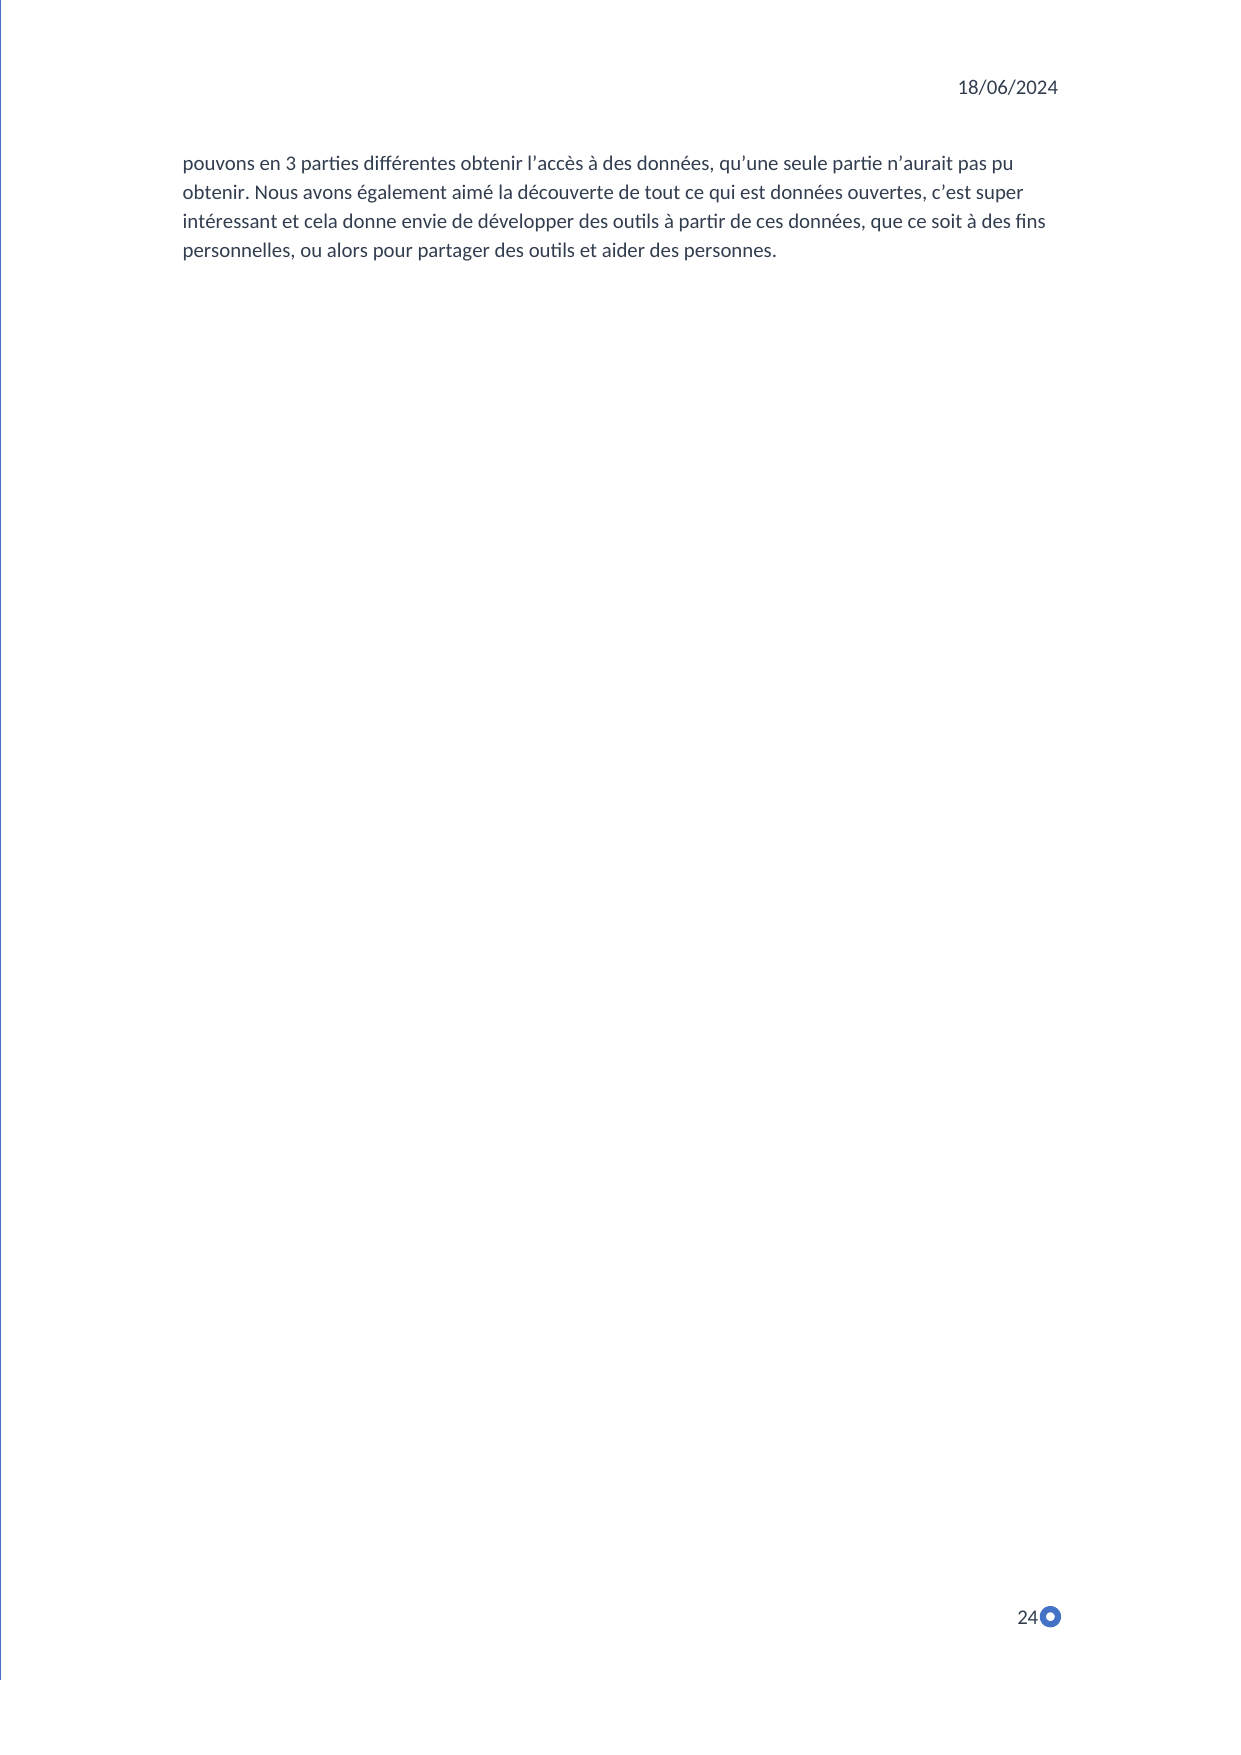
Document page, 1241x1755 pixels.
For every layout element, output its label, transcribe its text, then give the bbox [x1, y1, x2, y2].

text pouvons en 3 parties différentes obtenir l’accès à des données, qu’une seule partie n’aurait pas pu obtenir. Nous avons également aimé la découverte de tout ce qui est données ouvertes, c’est super intéressant et cela donne envie de développer des outils à partir de ces données, que ce soit à des fins personnelles, ou alors pour partager des outils et aider des personnes. [182, 150, 1058, 263]
